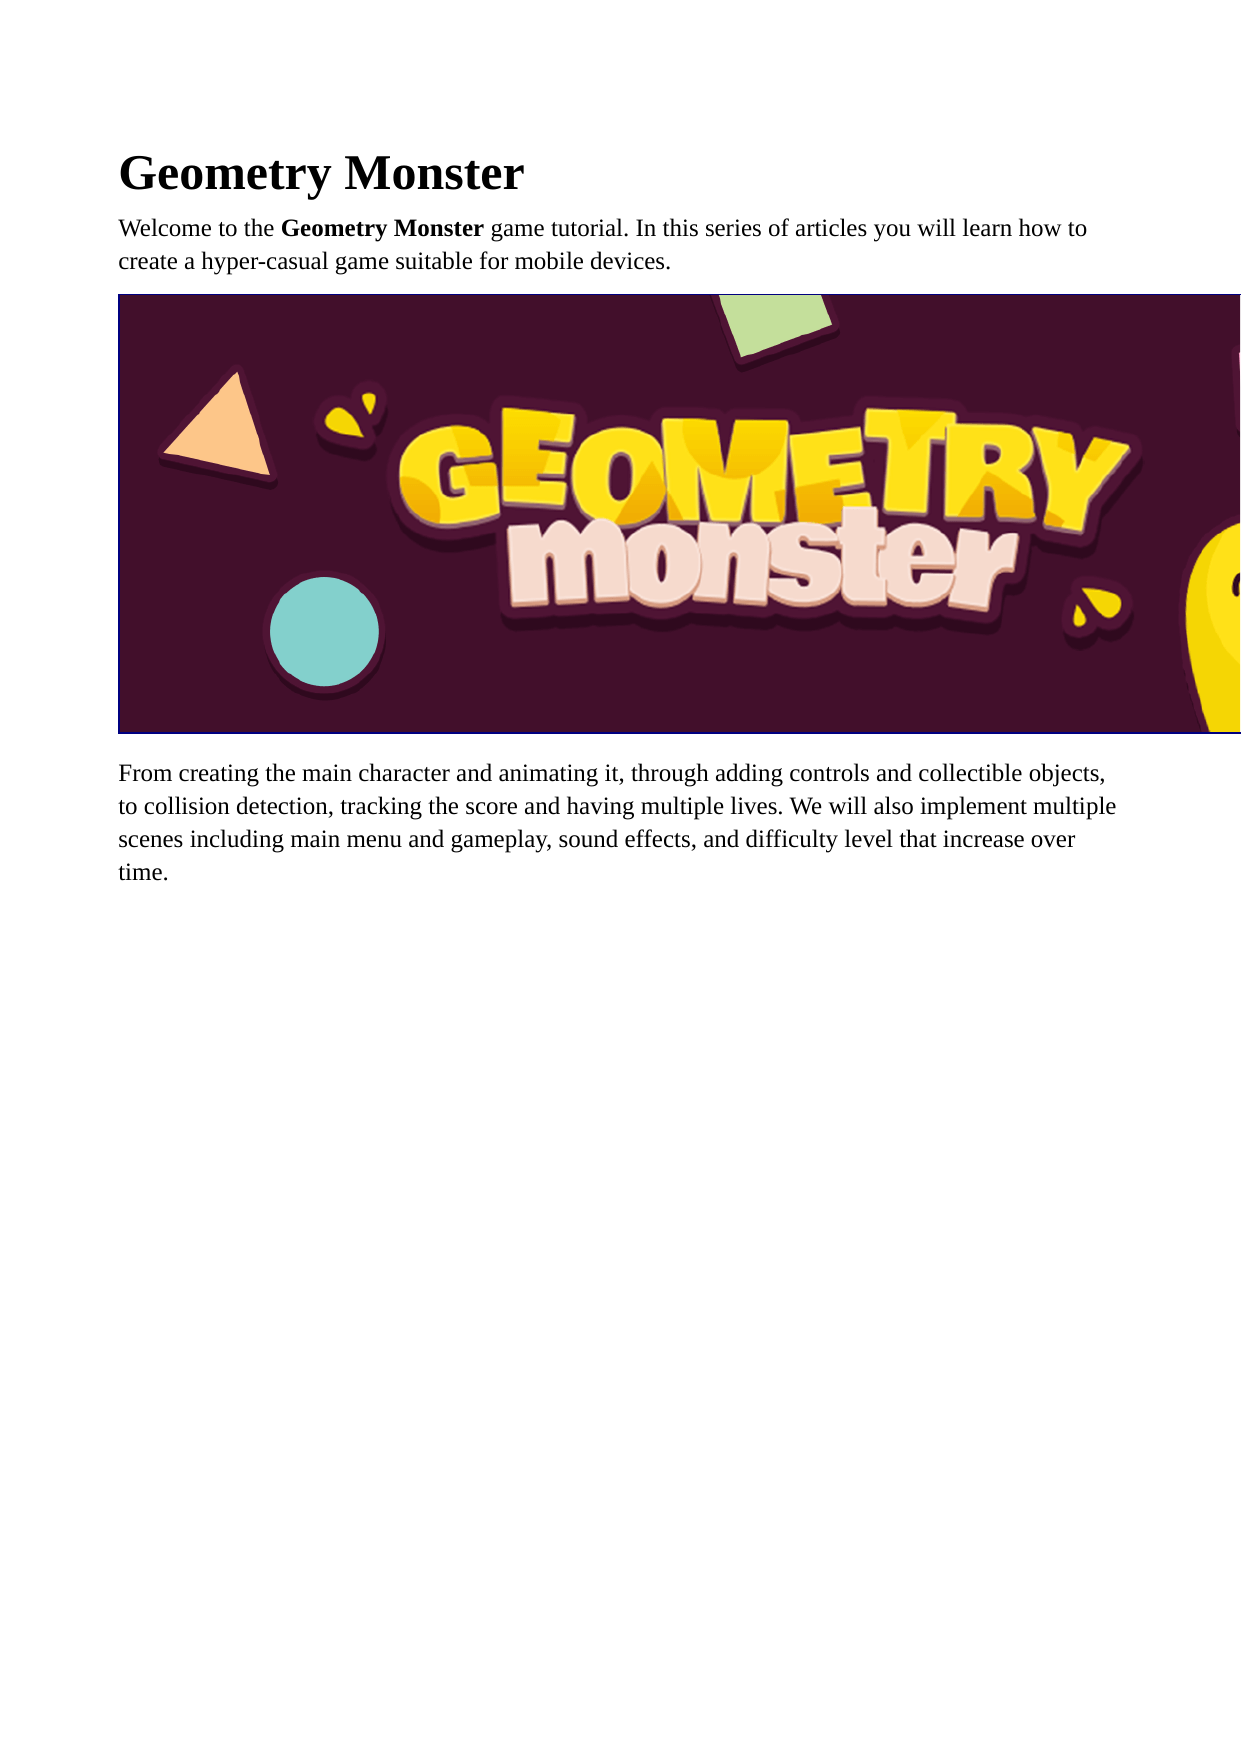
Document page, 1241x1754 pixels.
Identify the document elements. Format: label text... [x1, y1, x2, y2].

subtitle Geometry Monster [118, 143, 1122, 201]
text From creating the main character and animating it, through adding controls and collectible objects, to collision detection, tracking the score and having multiple lives. We will also implement multiple scenes including main menu and gameplay, sound effects, and difficulty level that increase over time. [118, 758, 1122, 886]
picture [120, 295, 1241, 732]
text Welcome to the Geometry Monster game tutorial. In this series of articles you will learn how to create a hyper-casual game suitable for mobile devices. [118, 213, 1122, 275]
